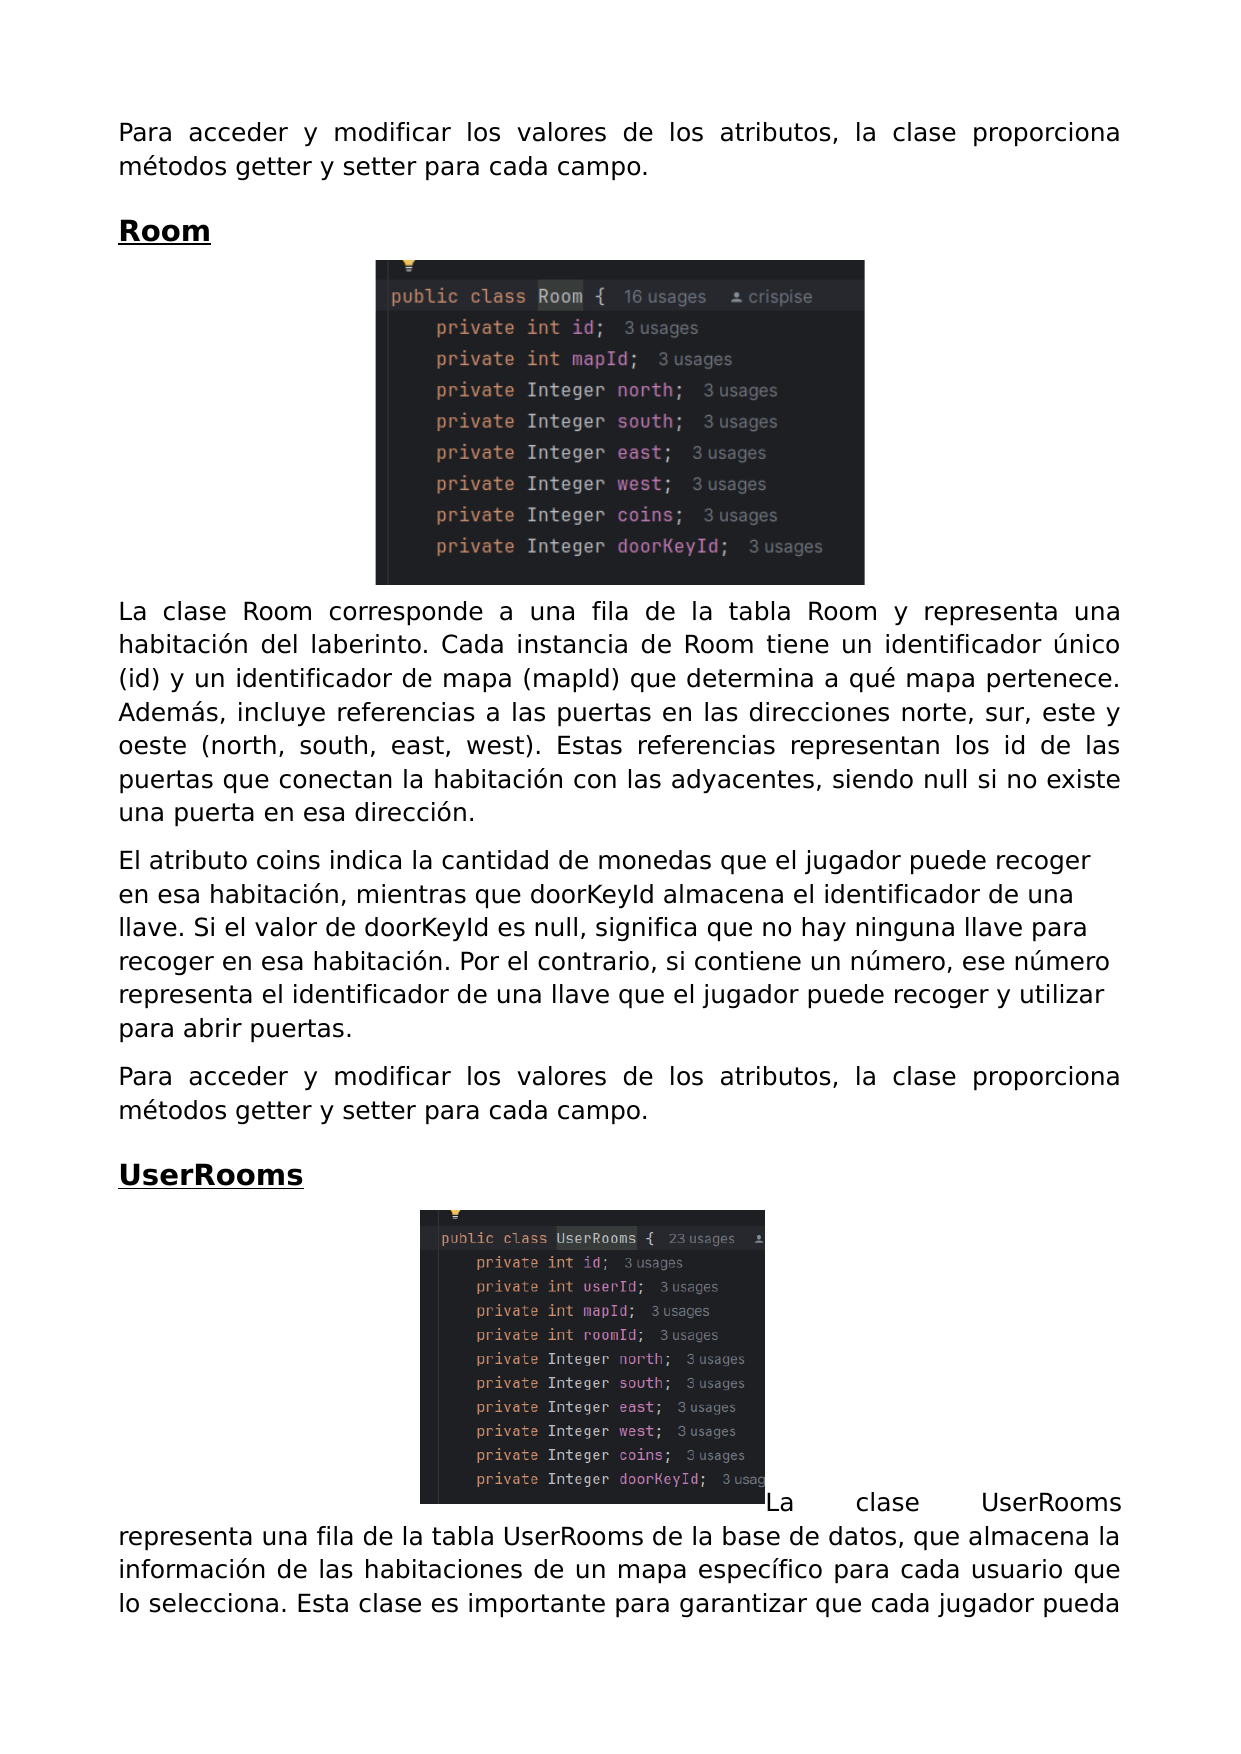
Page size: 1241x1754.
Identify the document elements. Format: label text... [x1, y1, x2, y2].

text Para acceder y modificar los valores de los atributos, la clase proporciona métodos getter y setter para cada campo. [118, 118, 1122, 181]
subtitle UserRooms [118, 1159, 1122, 1193]
text La clase Room corresponde a una fila de la tabla Room y representa una habitación del laberinto. Cada instancia de Room tiene un identificador único (id) y un identificador de mapa (mapId) que determina a qué mapa pertenece. Además, incluye referencias a las puertas en las direcciones norte, sur, este y oeste (north, south, east, west). Estas referencias representan los id de las puertas que conectan la habitación con las adyacentes, siendo null si no existe una puerta en esa dirección. [118, 597, 1122, 828]
text El atributo coins indica la cantidad de monedas que el jugador puede recoger en esa habitación, mientras que doorKeyId almacena el identificador de una llave. Si el valor de doorKeyId es null, significa que no hay ninguna llave para recoger en esa habitación. Por el contrario, si contiene un número, ese número representa el identificador de una llave que el jugador puede recoger y utilizar para abrir puertas. [118, 847, 1122, 1043]
picture [375, 260, 865, 585]
subtitle Room [118, 214, 1122, 248]
text Para acceder y modificar los valores de los atributos, la clase proporciona métodos getter y setter para cada campo. [118, 1062, 1122, 1125]
picture [420, 1210, 765, 1504]
text La clase UserRooms representa una fila de la tabla UserRooms de la base de datos, que almacena la información de las habitaciones de un mapa específico para cada usuario que lo selecciona. Esta clase es importante para garantizar que cada jugador pueda [118, 1488, 1122, 1618]
